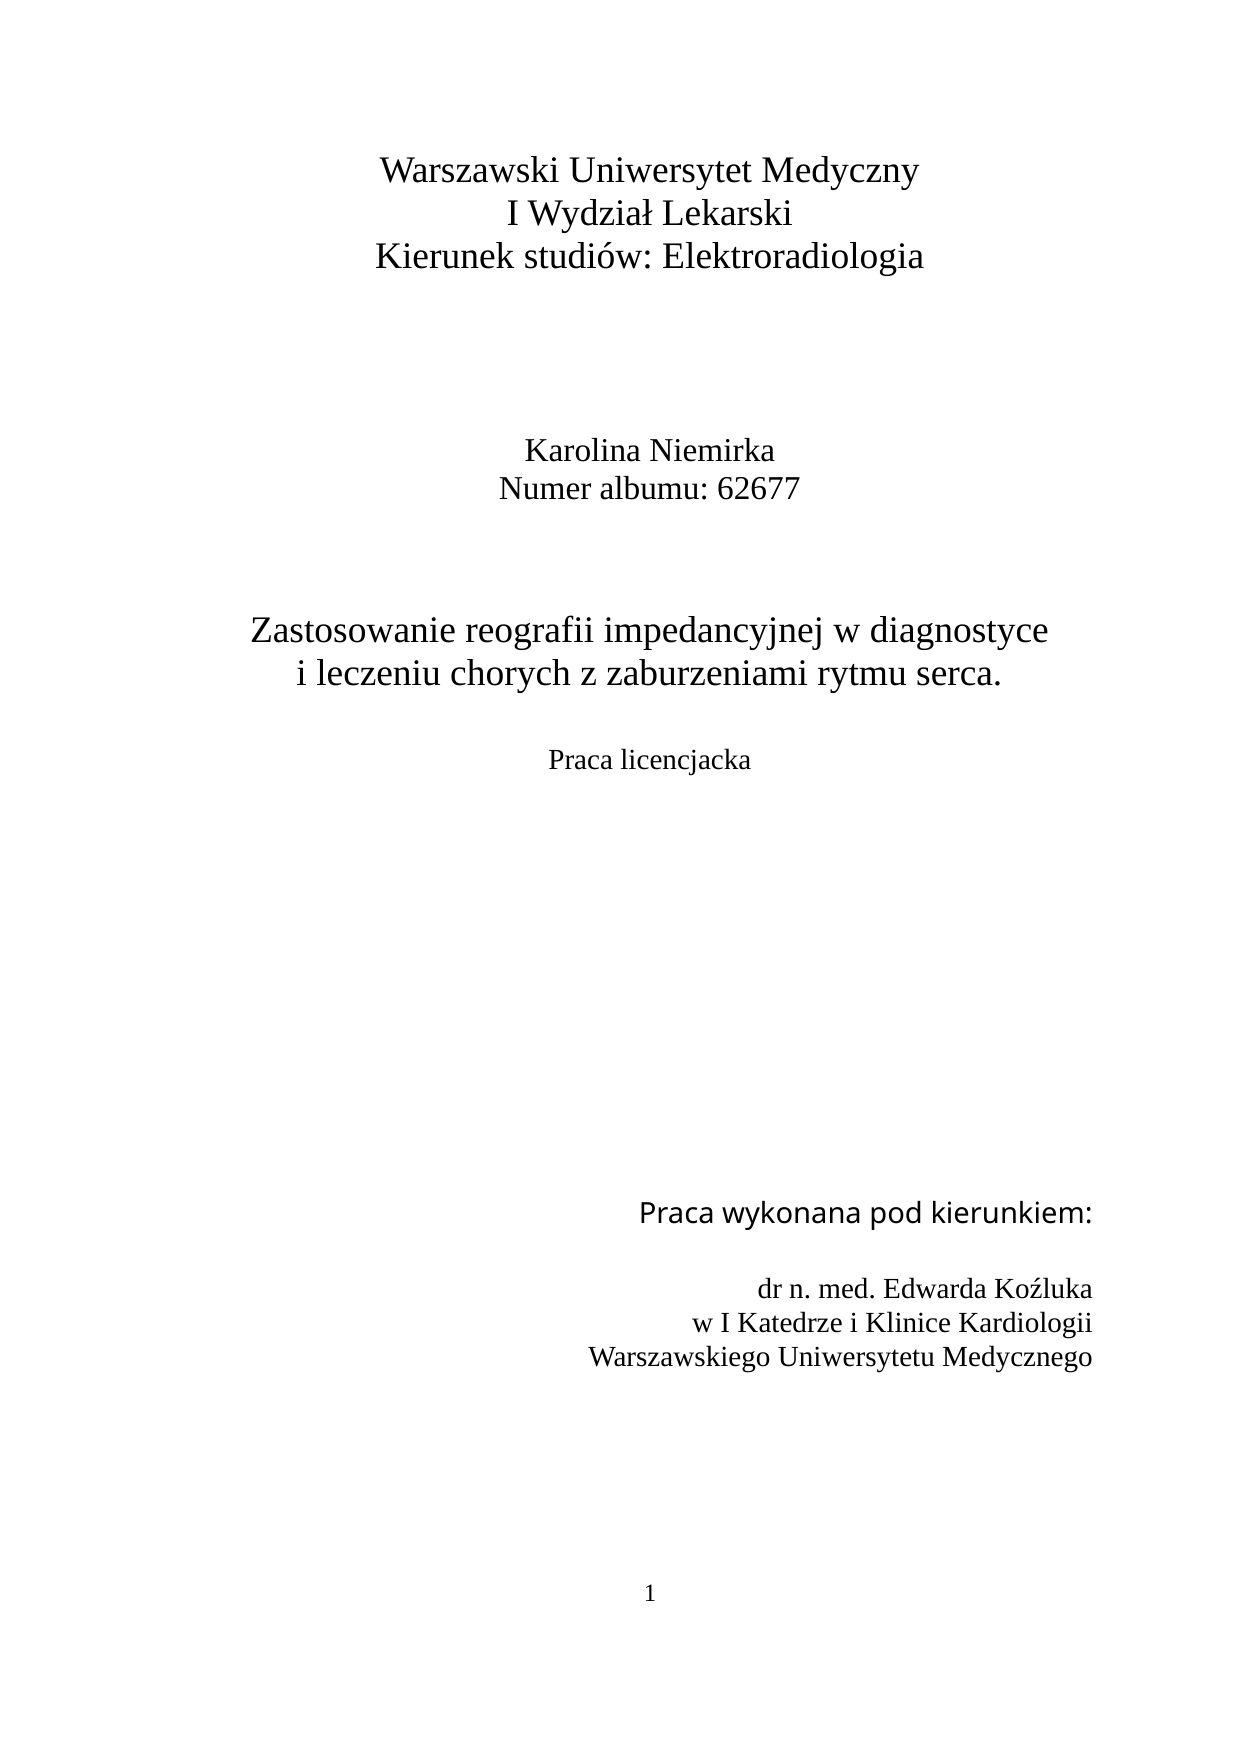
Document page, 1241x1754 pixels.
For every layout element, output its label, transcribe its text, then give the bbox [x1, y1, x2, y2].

text Warszawski Uniwersytet Medyczny [207, 148, 1093, 191]
text Karolina Niemirka [207, 430, 1093, 469]
text Warszawskiego Uniwersytetu Medycznego [207, 1339, 1093, 1372]
text Praca licencjacka [207, 742, 1093, 775]
text Numer albumu: 62677 [207, 469, 1093, 507]
text Praca wykonana pod kierunkiem: [207, 1192, 1093, 1232]
text w I Katedrze i Klinice Kardiologii [207, 1305, 1093, 1339]
text Kierunek studiów: Elektroradiologia [207, 234, 1093, 277]
text dr n. med. Edwarda Koźluka [207, 1272, 1093, 1305]
text I Wydział Lekarski [207, 191, 1093, 234]
text Zastosowanie reografii impedancyjnej w diagnostyce i leczeniu chorych z zaburzeniami rytmu serca. [207, 608, 1093, 694]
